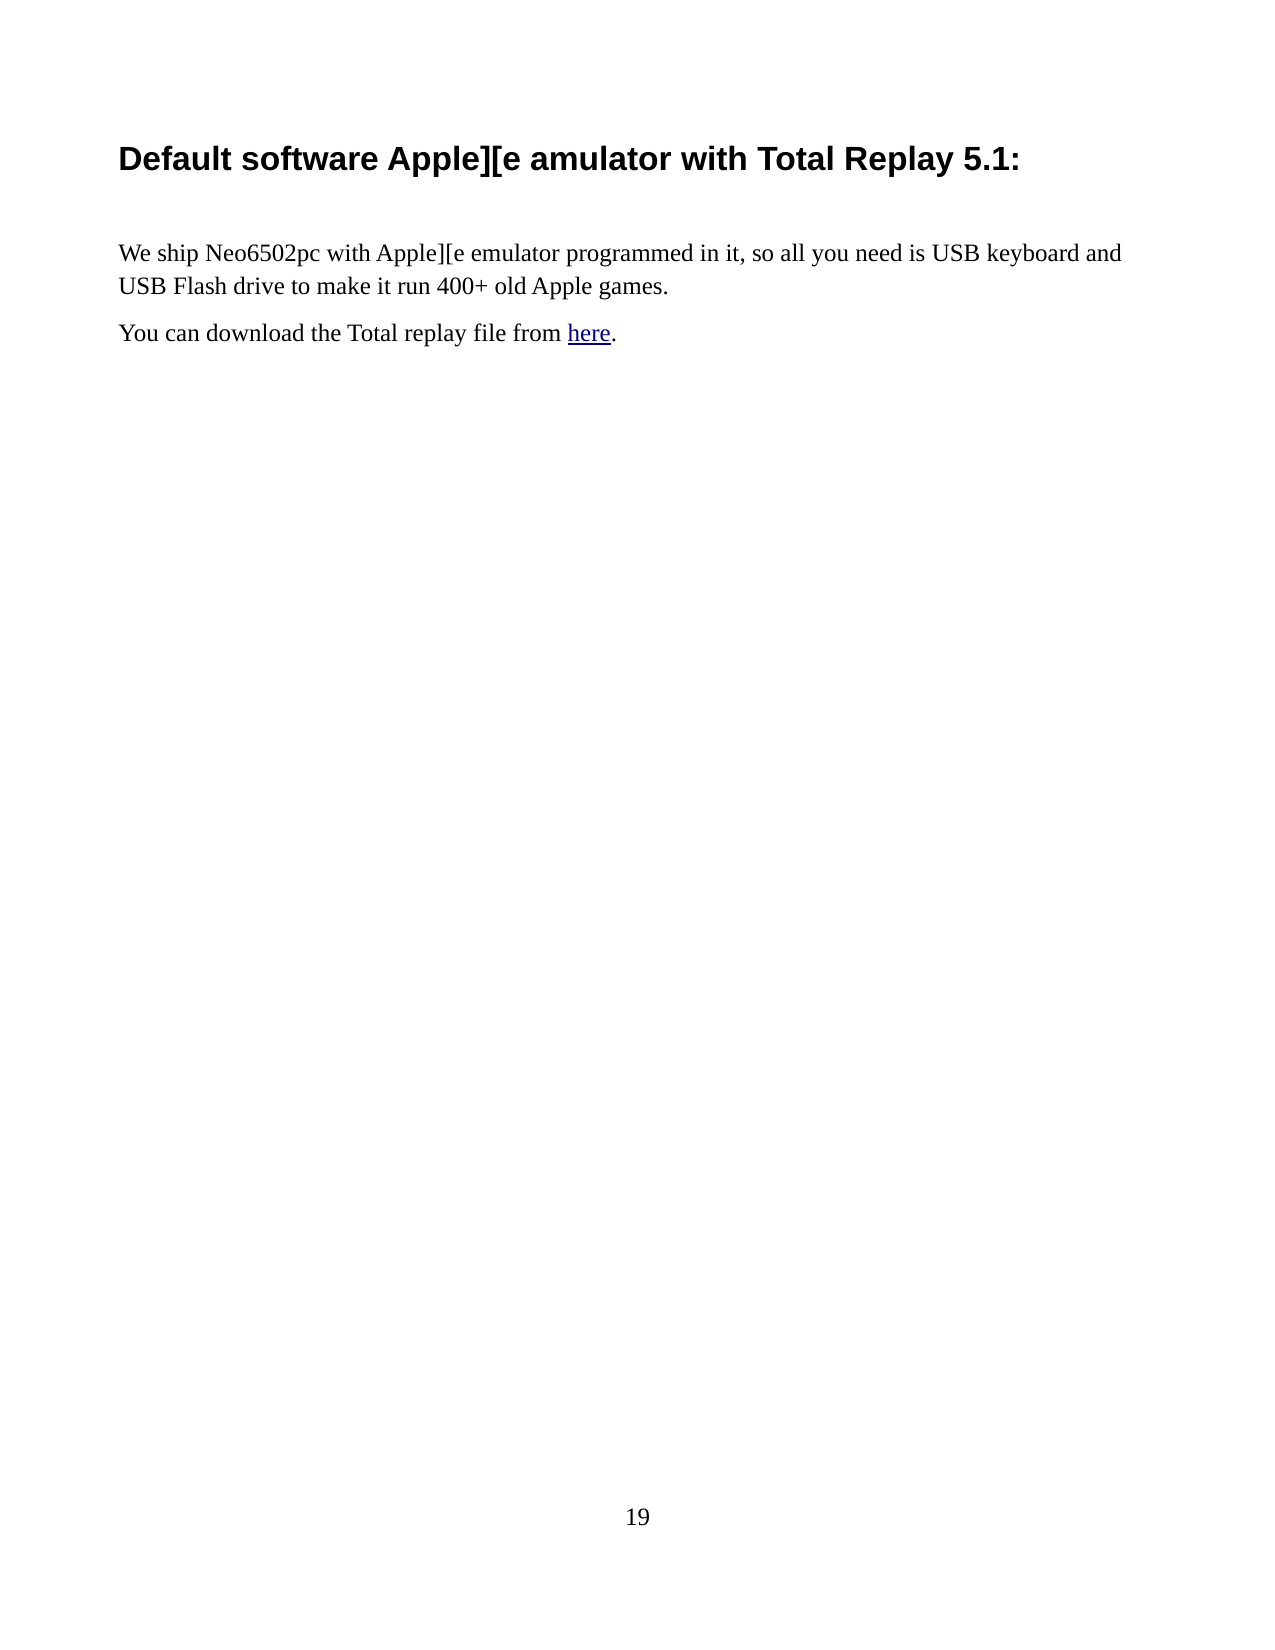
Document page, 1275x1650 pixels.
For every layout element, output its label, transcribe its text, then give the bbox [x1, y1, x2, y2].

subtitle Default software Apple][e amulator with Total Replay 5.1: [118, 139, 1157, 178]
text We ship Neo6502pc with Apple][e emulator programmed in it, so all you need is USB keyboard and USB Flash drive to make it run 400+ old Apple games. [118, 238, 1157, 299]
text You can download the Total replay file from here. [118, 318, 1157, 347]
